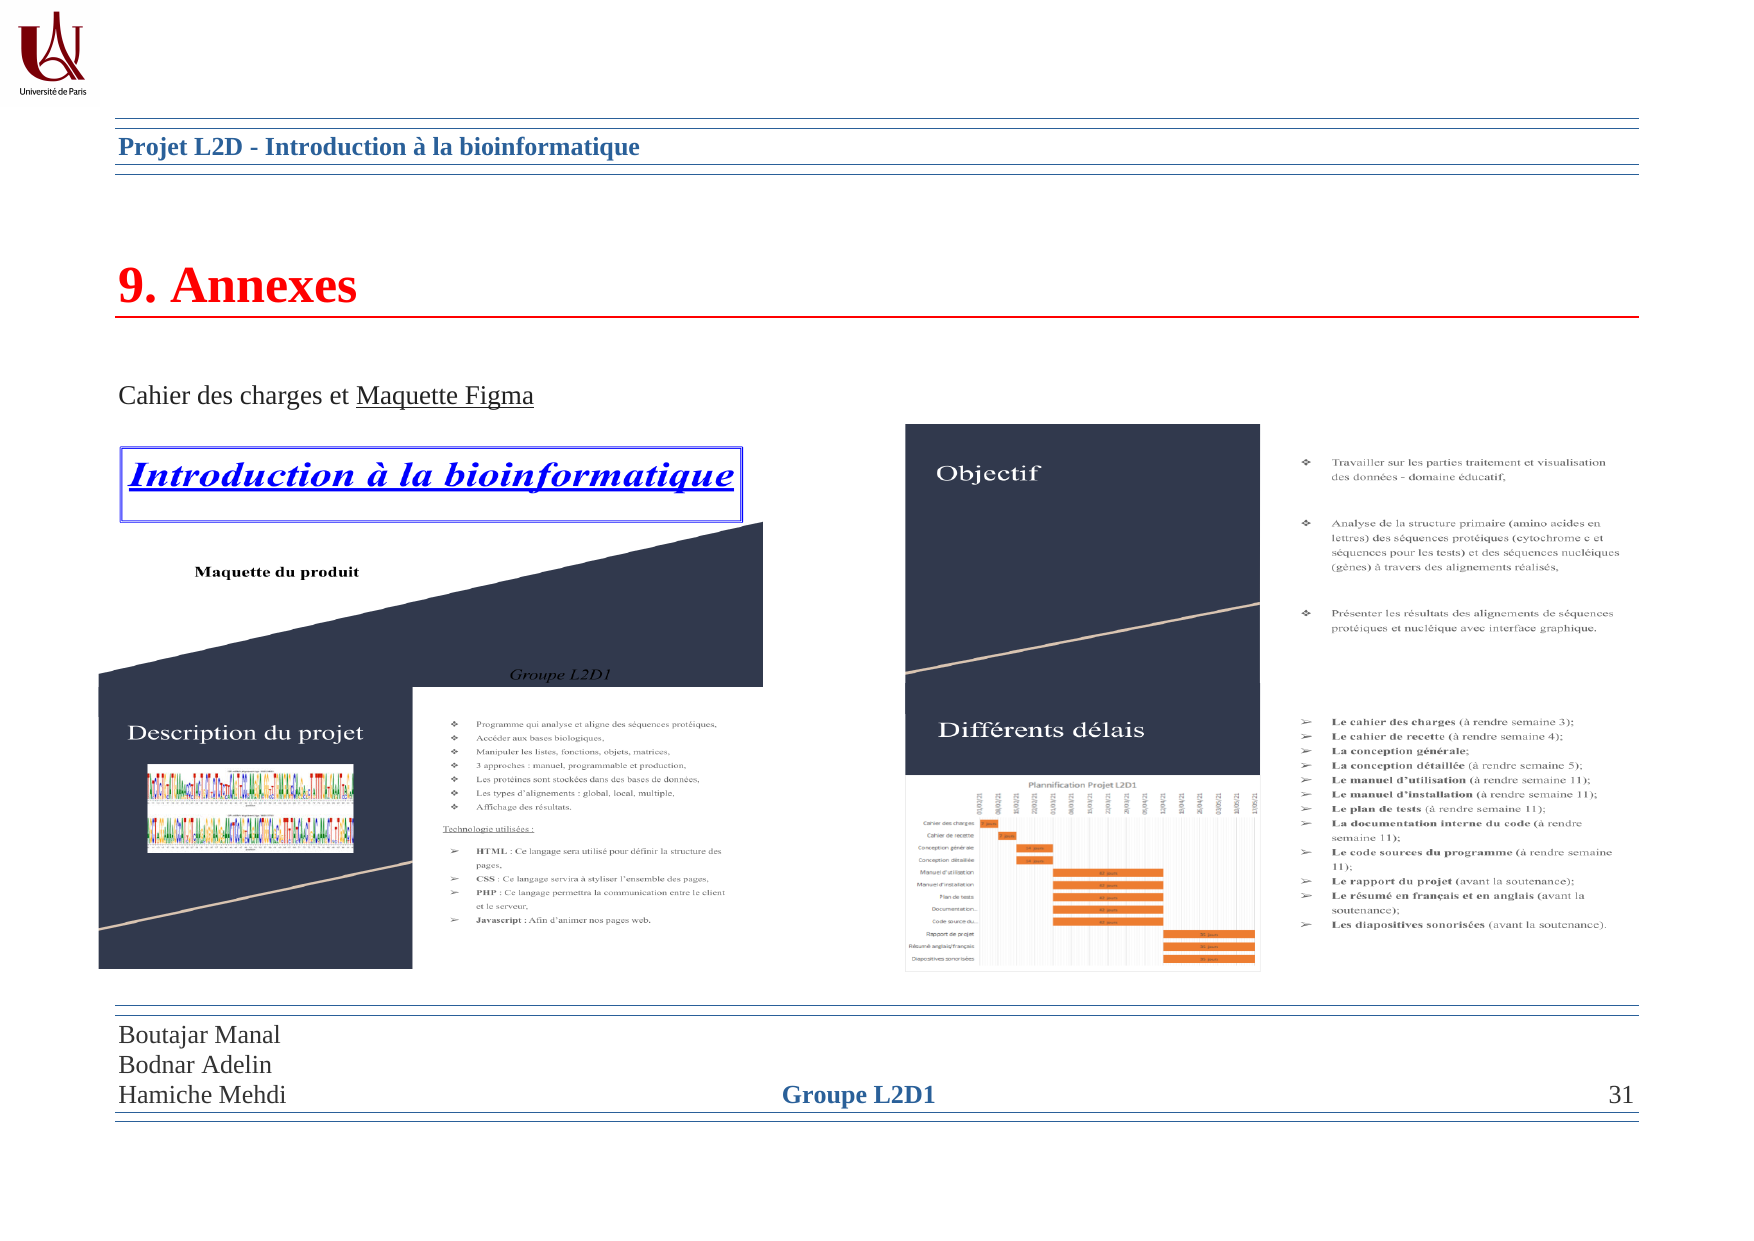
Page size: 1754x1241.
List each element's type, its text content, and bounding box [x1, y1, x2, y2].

picture [98, 418, 764, 969]
picture [905, 424, 1656, 972]
subtitle 9. Annexes [115, 250, 1639, 316]
picture [0, 0, 101, 107]
text Cahier des charges et Maquette Figma [118, 379, 1636, 411]
